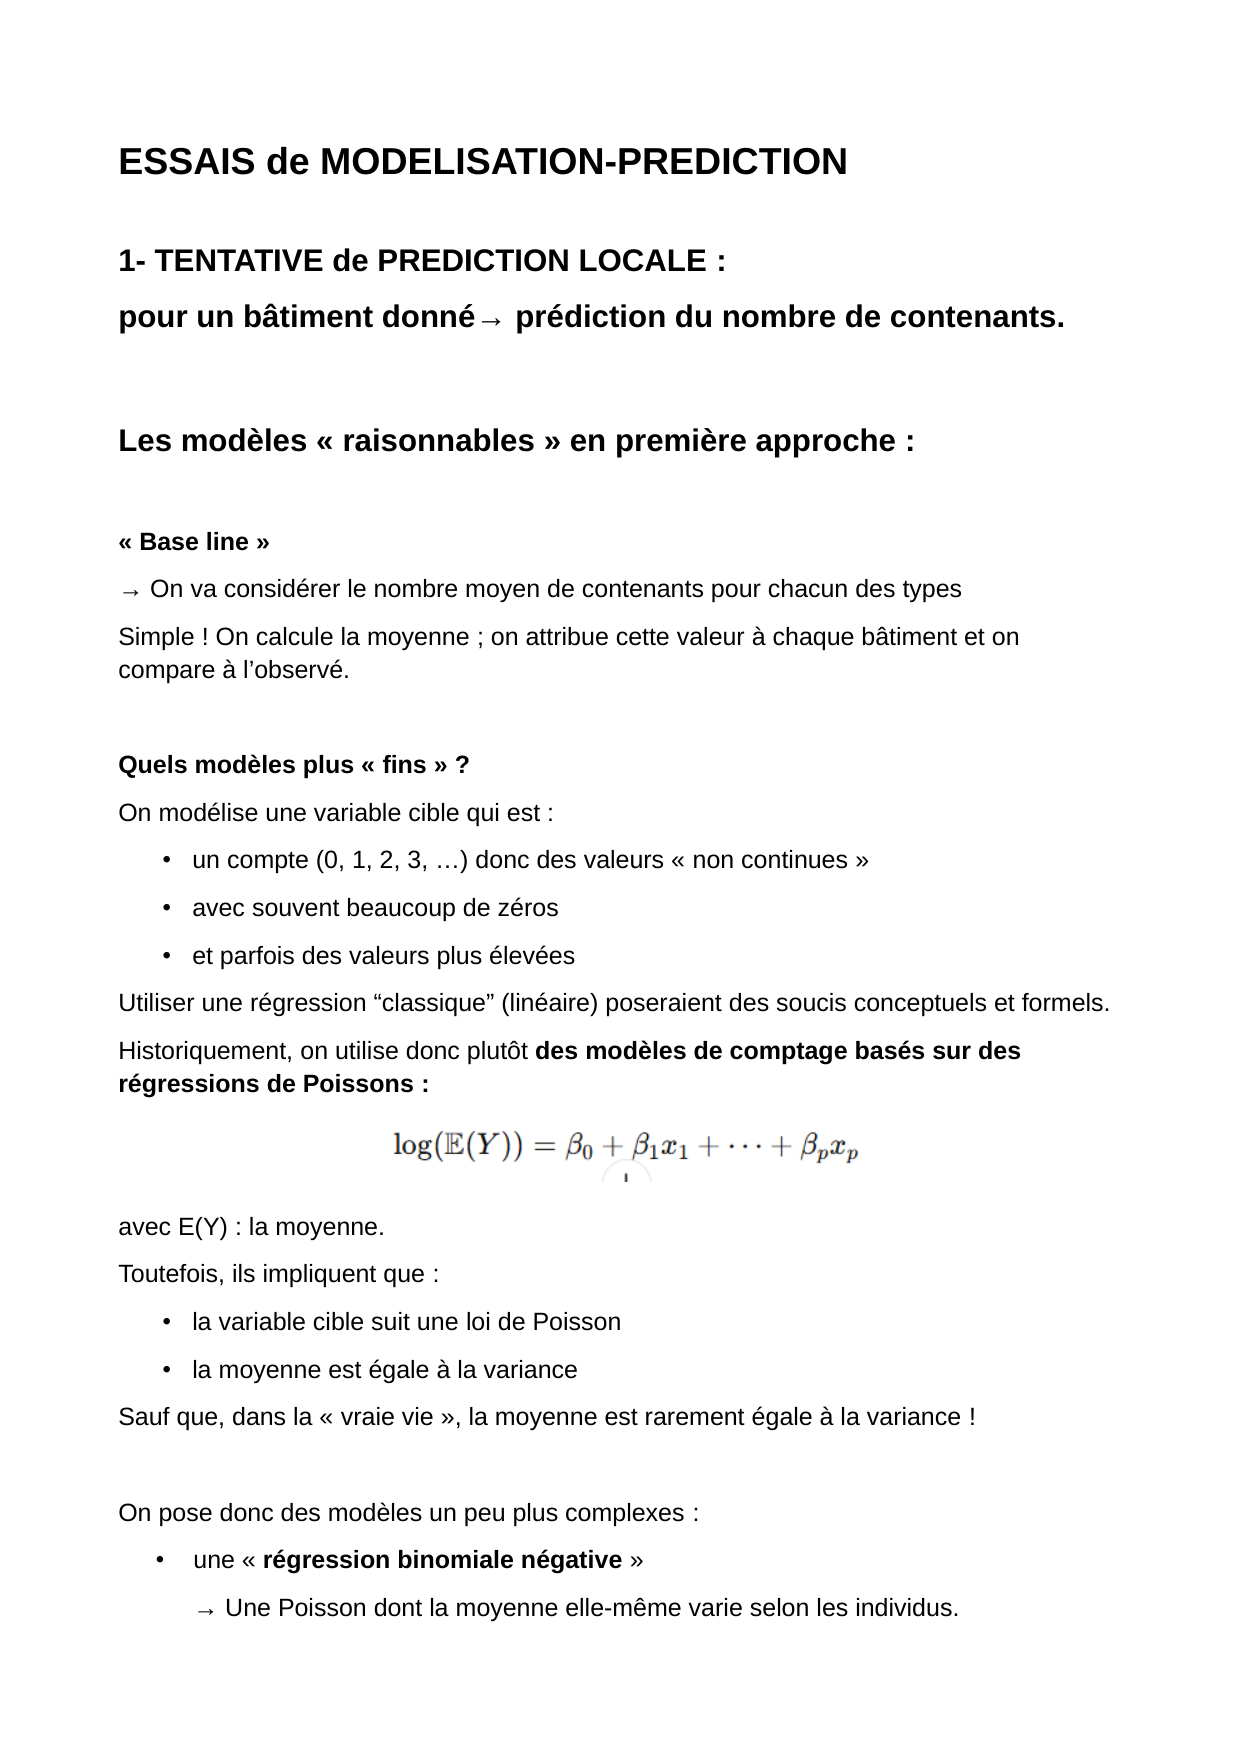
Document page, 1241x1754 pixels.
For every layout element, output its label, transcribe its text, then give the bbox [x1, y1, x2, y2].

text On pose donc des modèles un peu plus complexes : [118, 1498, 1122, 1526]
text avec E(Y) : la moyenne. [118, 1212, 1122, 1241]
text On modélise une variable cible qui est : [118, 798, 1122, 826]
text Historiquement, on utilise donc plutôt des modèles de comptage basés sur des régressions de Poissons : [118, 1036, 1122, 1098]
text Sauf que, dans la « vraie vie », la moyenne est rarement égale à la variance ! [118, 1402, 1122, 1431]
text Quels modèles plus « fins » ? [118, 750, 1122, 779]
text 1- TENTATIVE de PREDICTION LOCALE : [118, 242, 1122, 278]
text Utiliser une régression “classique” (linéaire) poseraient des soucis conceptuels et formels. [118, 988, 1122, 1017]
list avec souvent beaucoup de zéros [162, 893, 1122, 922]
text « Base line » [118, 527, 1122, 555]
subtitle ESSAIS de MODELISATION-PREDICTION [118, 139, 1122, 182]
text pour un bâtiment donné→ prédiction du nombre de contenants. [118, 298, 1122, 334]
list une « régression binomiale négative » [156, 1545, 1122, 1574]
list → Une Poisson dont la moyenne elle-même varie selon les individus. [156, 1593, 1122, 1622]
subtitle Les modèles « raisonnables » en première approche : [118, 422, 1122, 458]
list la variable cible suit une loi de Poisson [162, 1307, 1122, 1336]
text → On va considérer le nombre moyen de contenants pour chacun des types [118, 574, 1122, 603]
list et parfois des valeurs plus élevées [162, 941, 1122, 969]
text Toutefois, ils impliquent que : [118, 1259, 1122, 1288]
picture [367, 1116, 874, 1182]
text Simple ! On calcule la moyenne ; on attribue cette valeur à chaque bâtiment et on compare à l’observé. [118, 622, 1122, 683]
list un compte (0, 1, 2, 3, …) donc des valeurs « non continues » [162, 845, 1122, 874]
list la moyenne est égale à la variance [162, 1355, 1122, 1383]
